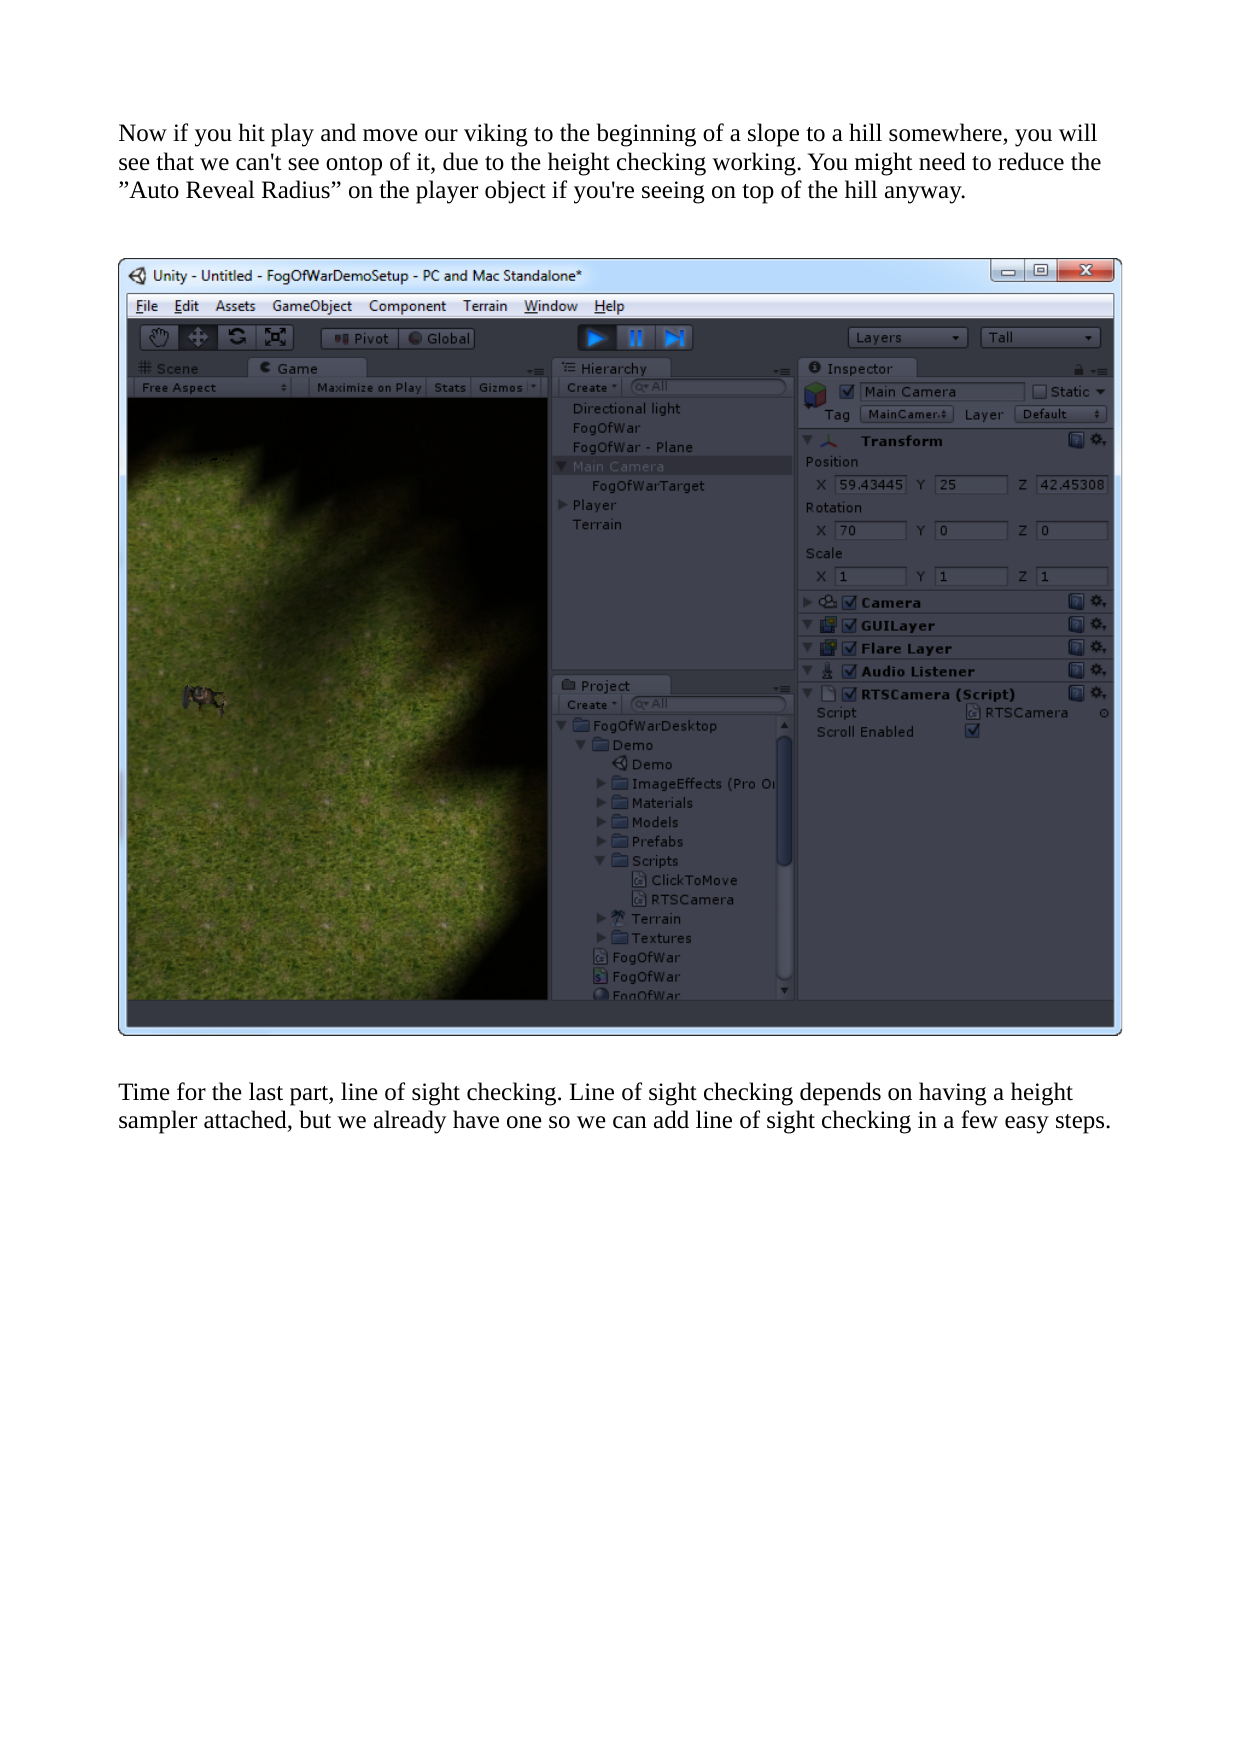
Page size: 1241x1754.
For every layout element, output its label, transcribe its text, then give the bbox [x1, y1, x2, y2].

text Time for the last part, line of sight checking. Line of sight checking depends on having a height sampler attached, but we already have one so we can add line of sight checking in a few easy steps. [118, 1077, 1122, 1134]
picture [118, 258, 1123, 1036]
text Now if you hit play and move our viking to the beginning of a slope to a hill somewhere, you will see that we can't see ontop of it, due to the height checking working. You might need to reduce the ”Auto Reveal Radius” on the player object if you're seeing on top of the hill anyway. [118, 118, 1122, 204]
